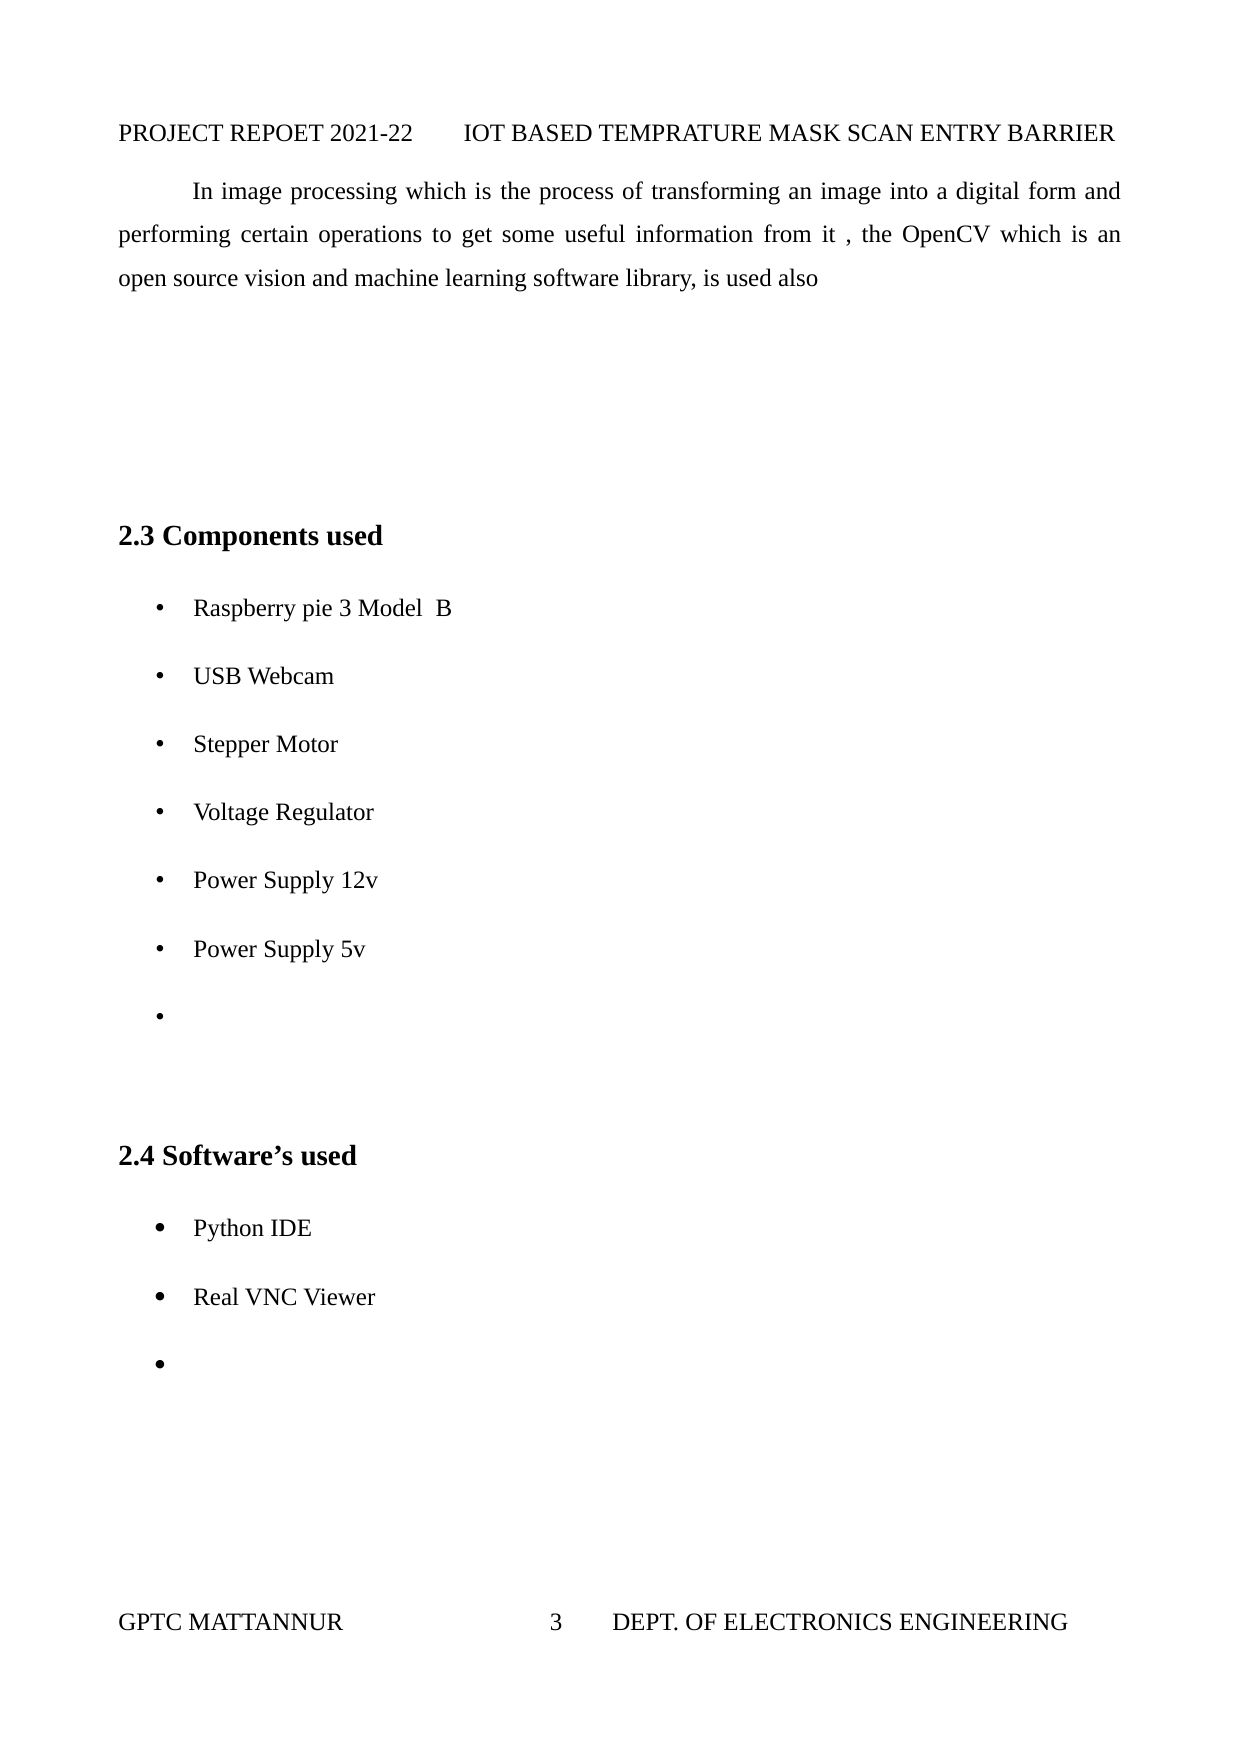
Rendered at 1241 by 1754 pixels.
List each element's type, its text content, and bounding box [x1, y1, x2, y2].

list Power Supply 12v [156, 866, 1122, 894]
list Power Supply 5v [156, 934, 1122, 962]
list Stepper Motor [156, 729, 1122, 758]
text In image processing which is the process of transforming an image into a digital form and performing certain operations to get some useful information from it , the OpenCV which is an open source vision and machine learning software library, is used also [118, 176, 1122, 291]
list Voltage Regulator [156, 797, 1122, 826]
list Raspberry pie 3 Model B [156, 593, 1122, 622]
list Real VNC Viewer [156, 1282, 1122, 1310]
list Python IDE [156, 1213, 1122, 1242]
text 2.3 Components used [118, 518, 1122, 551]
list USB Webcam [156, 661, 1122, 690]
text 2.4 Software’s used [118, 1138, 1122, 1172]
